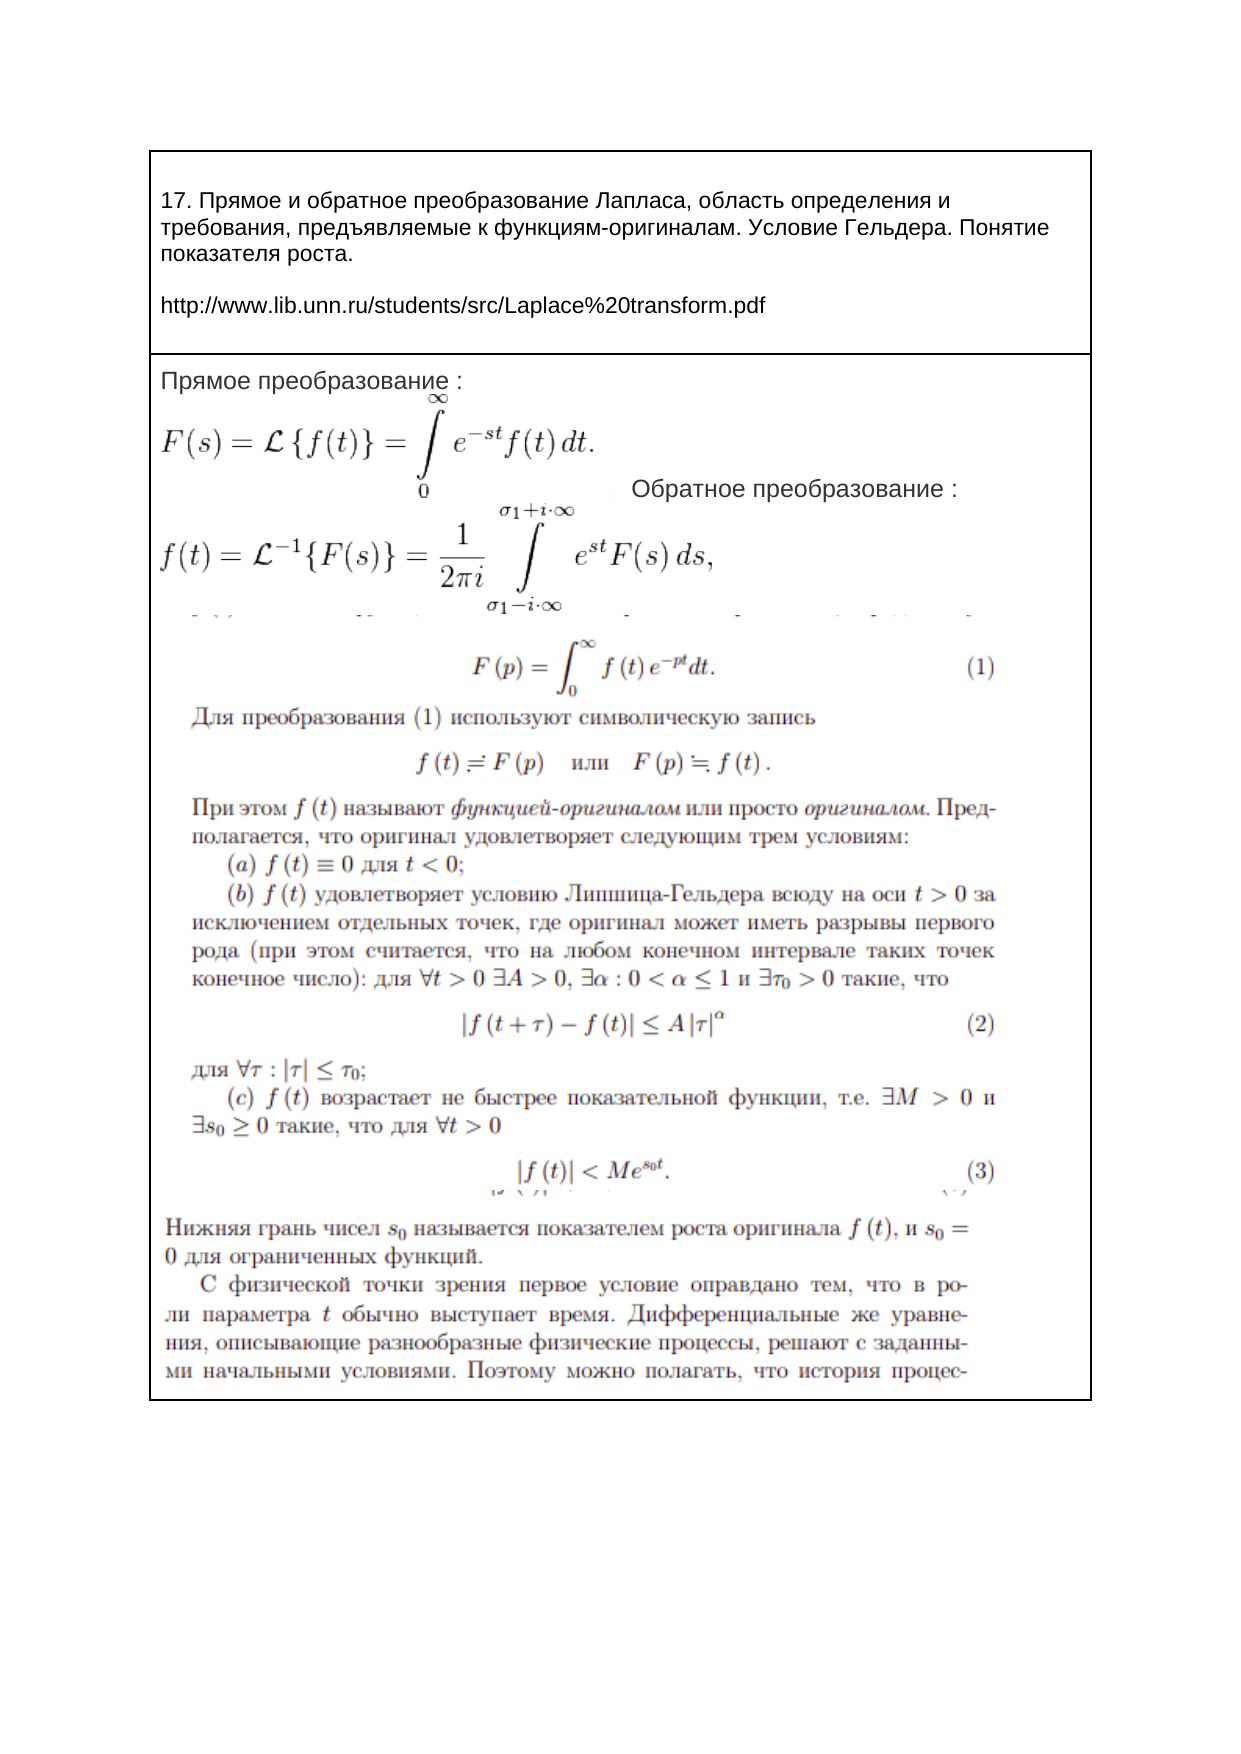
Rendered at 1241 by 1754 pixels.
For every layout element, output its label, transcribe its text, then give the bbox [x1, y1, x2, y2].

table_header 17. Прямое и обратное преобразование Лапласа, область определения и требования, предъявляемые к функциям-оригиналам. Условие Гельдера. Понятие показателя роста. http://www.lib.unn.ru/students/src/Laplace%20transform.pdf [151, 152, 1090, 353]
table_cell Прямое преобразование : Обратное преобразование : [151, 355, 1090, 1399]
picture [160, 394, 594, 498]
picture [160, 503, 1064, 1389]
